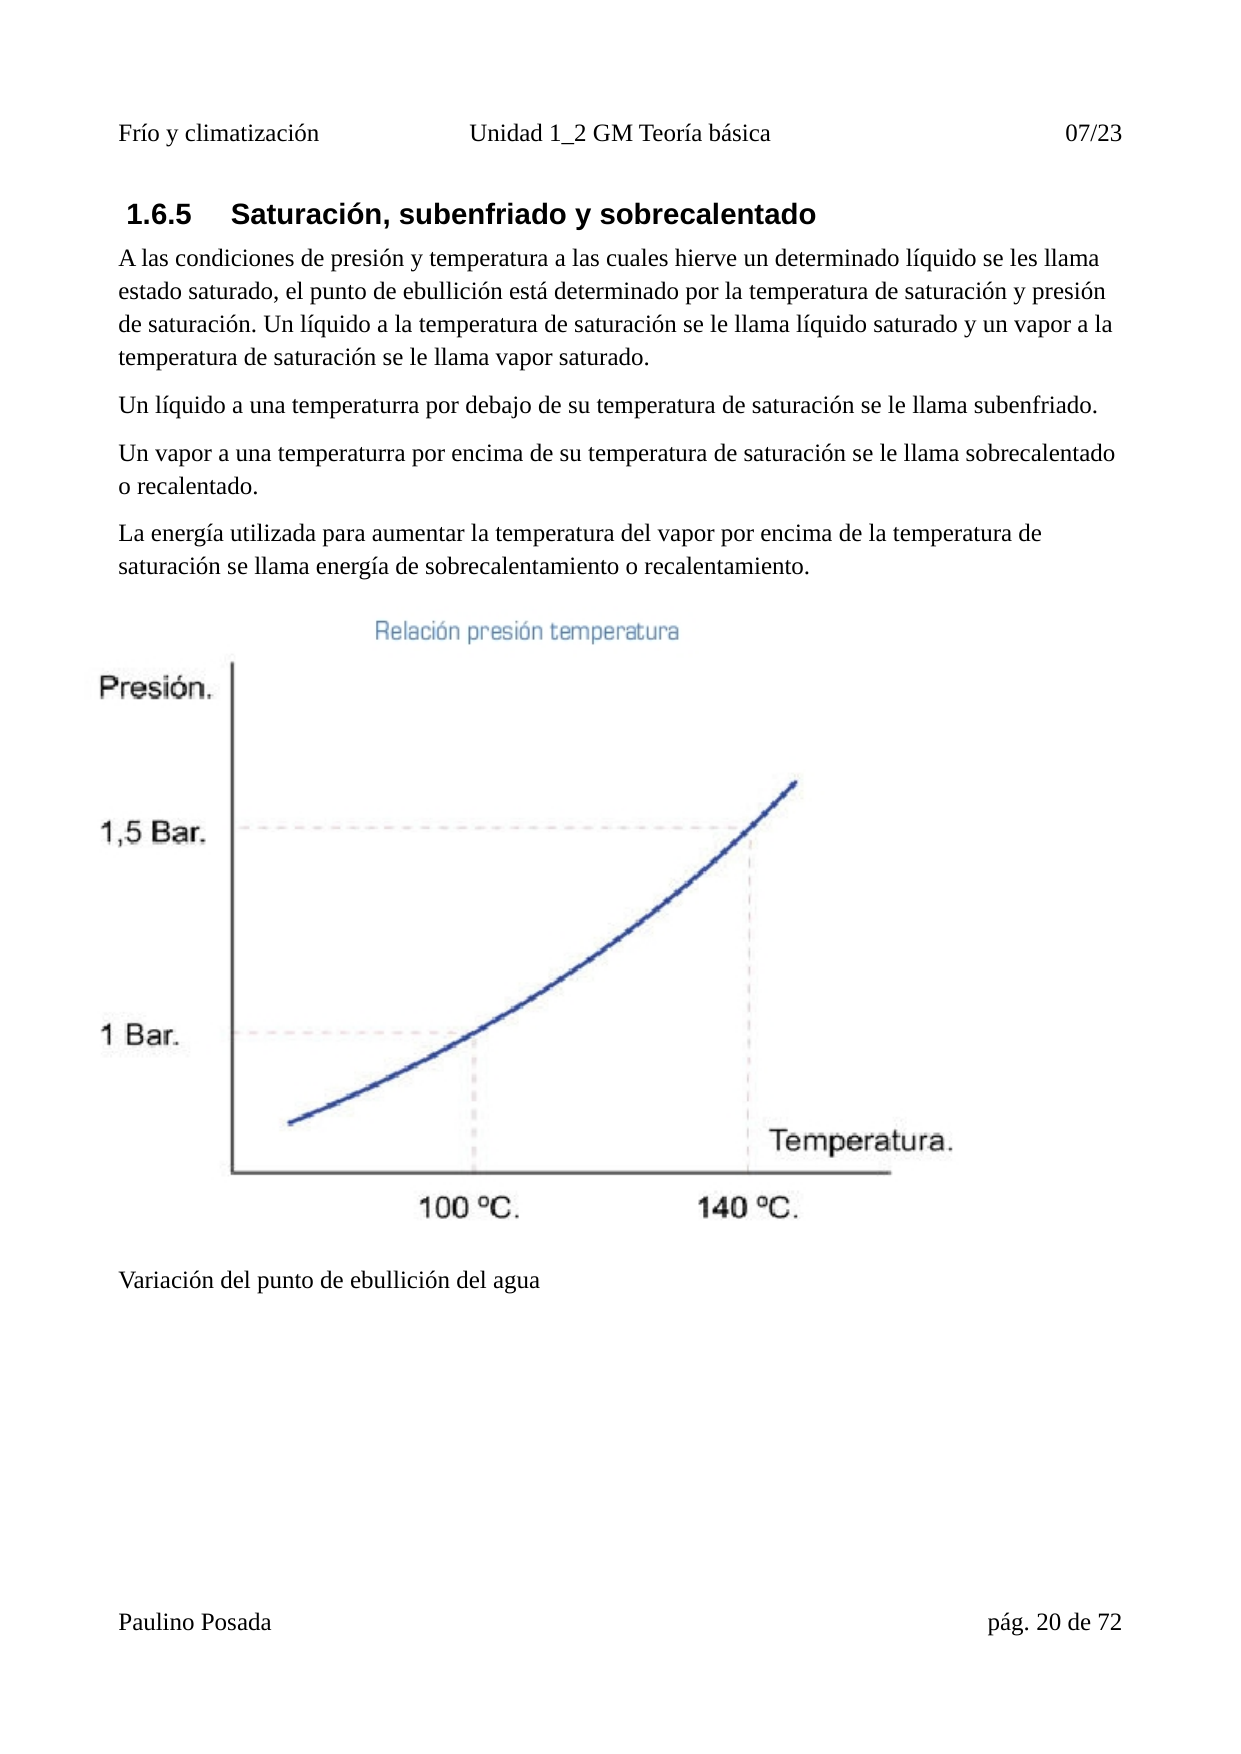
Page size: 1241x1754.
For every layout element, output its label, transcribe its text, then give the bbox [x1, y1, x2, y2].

text La energía utilizada para aumentar la temperatura del vapor por encima de la temperatura de saturación se llama energía de sobrecalentamiento o recalentamiento. [118, 518, 1122, 580]
picture [73, 582, 968, 1244]
text Un vapor a una temperaturra por encima de su temperatura de saturación se le llama sobrecalentado o recalentado. [118, 438, 1122, 499]
text A las condiciones de presión y temperatura a las cuales hierve un determinado líquido se les llama estado saturado, el punto de ebullición está determinado por la temperatura de saturación y presión de saturación. Un líquido a la temperatura de saturación se le llama líquido saturado y un vapor a la temperatura de saturación se le llama vapor saturado. [118, 243, 1122, 371]
text Variación del punto de ebullición del agua [118, 1265, 1122, 1294]
subtitle Saturación, subenfriado y sobrecalentado [118, 197, 1122, 231]
text Un líquido a una temperaturra por debajo de su temperatura de saturación se le llama subenfriado. [118, 390, 1122, 419]
